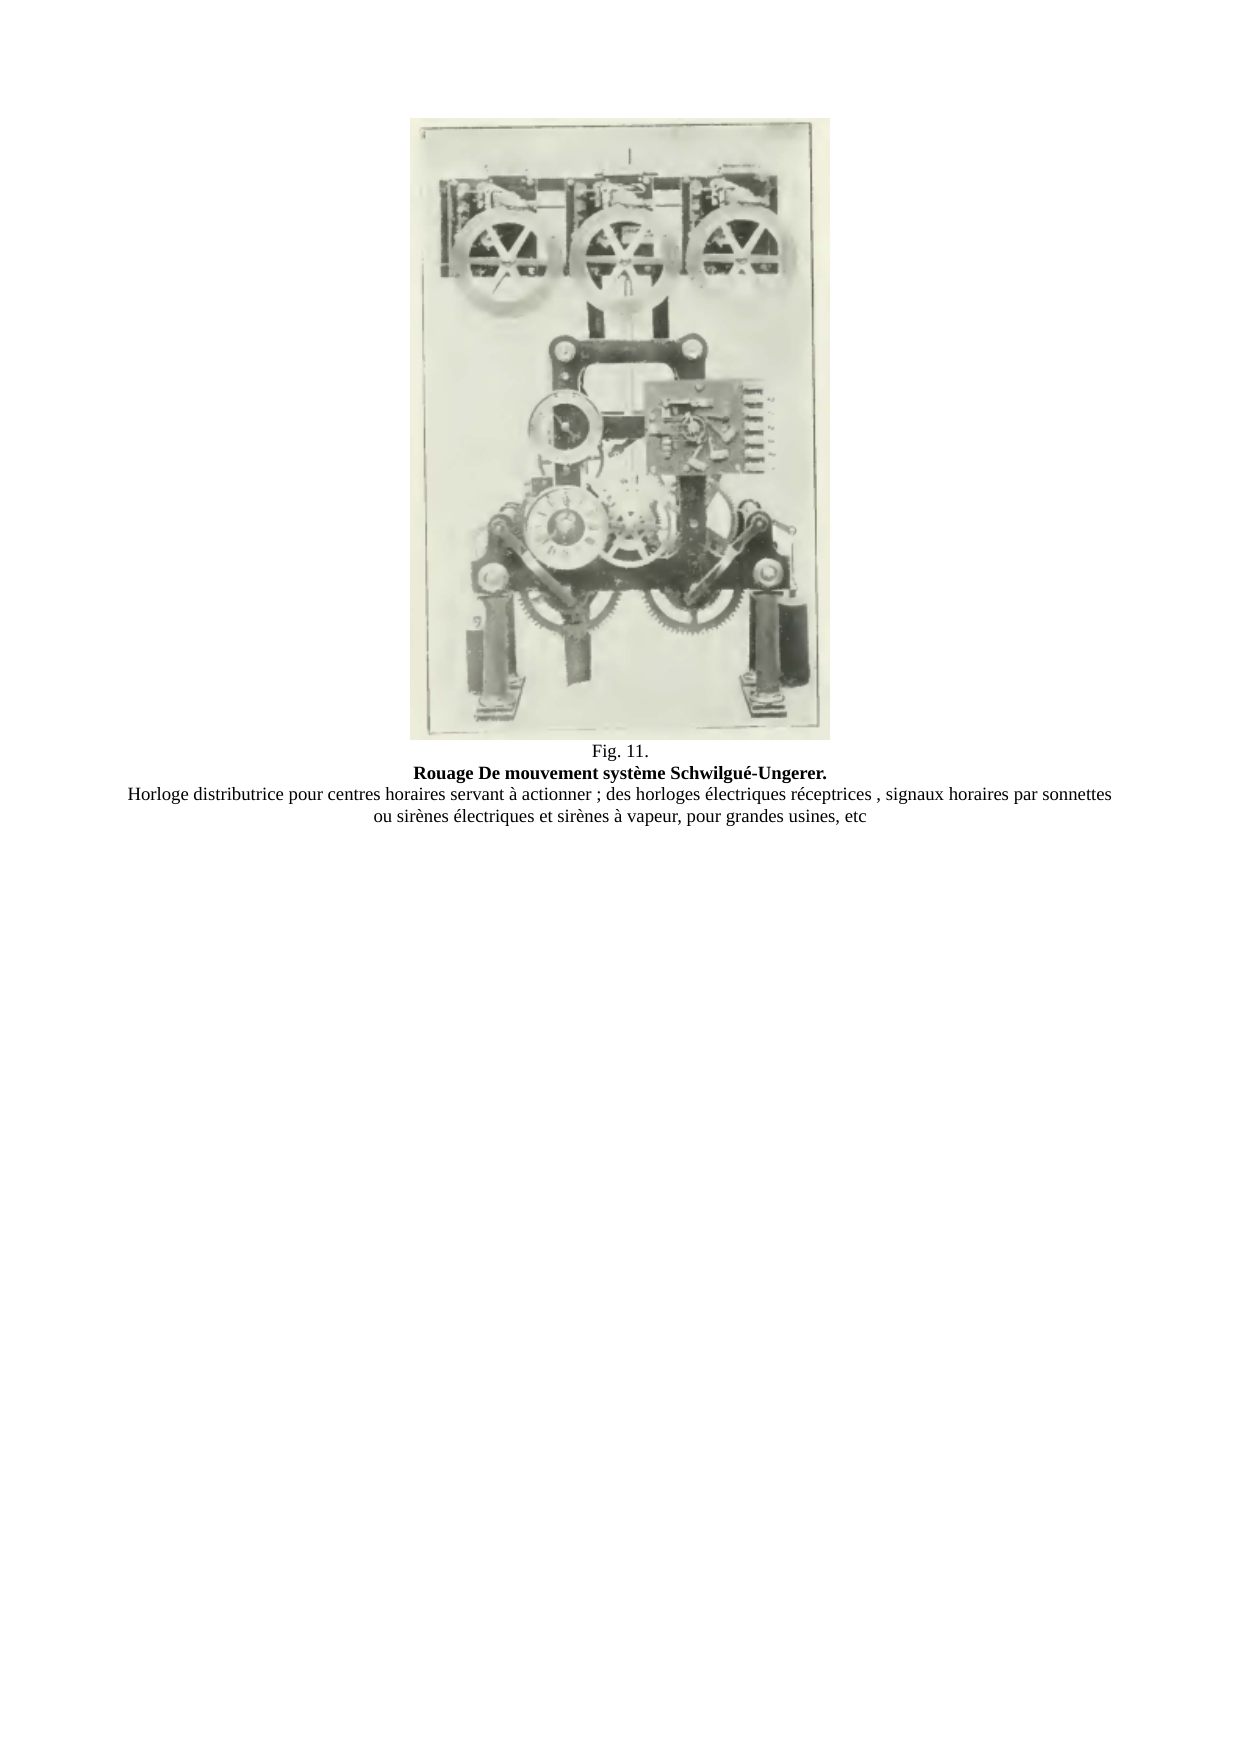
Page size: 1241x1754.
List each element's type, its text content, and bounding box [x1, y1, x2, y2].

picture [410, 118, 831, 740]
text Horloge distributrice pour centres horaires servant à actionner ; des horloges électriques réceptrices , signaux horaires par sonnettes ou sirènes électriques et sirènes à vapeur, pour grandes usines, etc [118, 783, 1122, 826]
text Rouage De mouvement système Schwilgué-Ungerer. [118, 762, 1122, 783]
text Fig. 11. [118, 118, 1122, 762]
